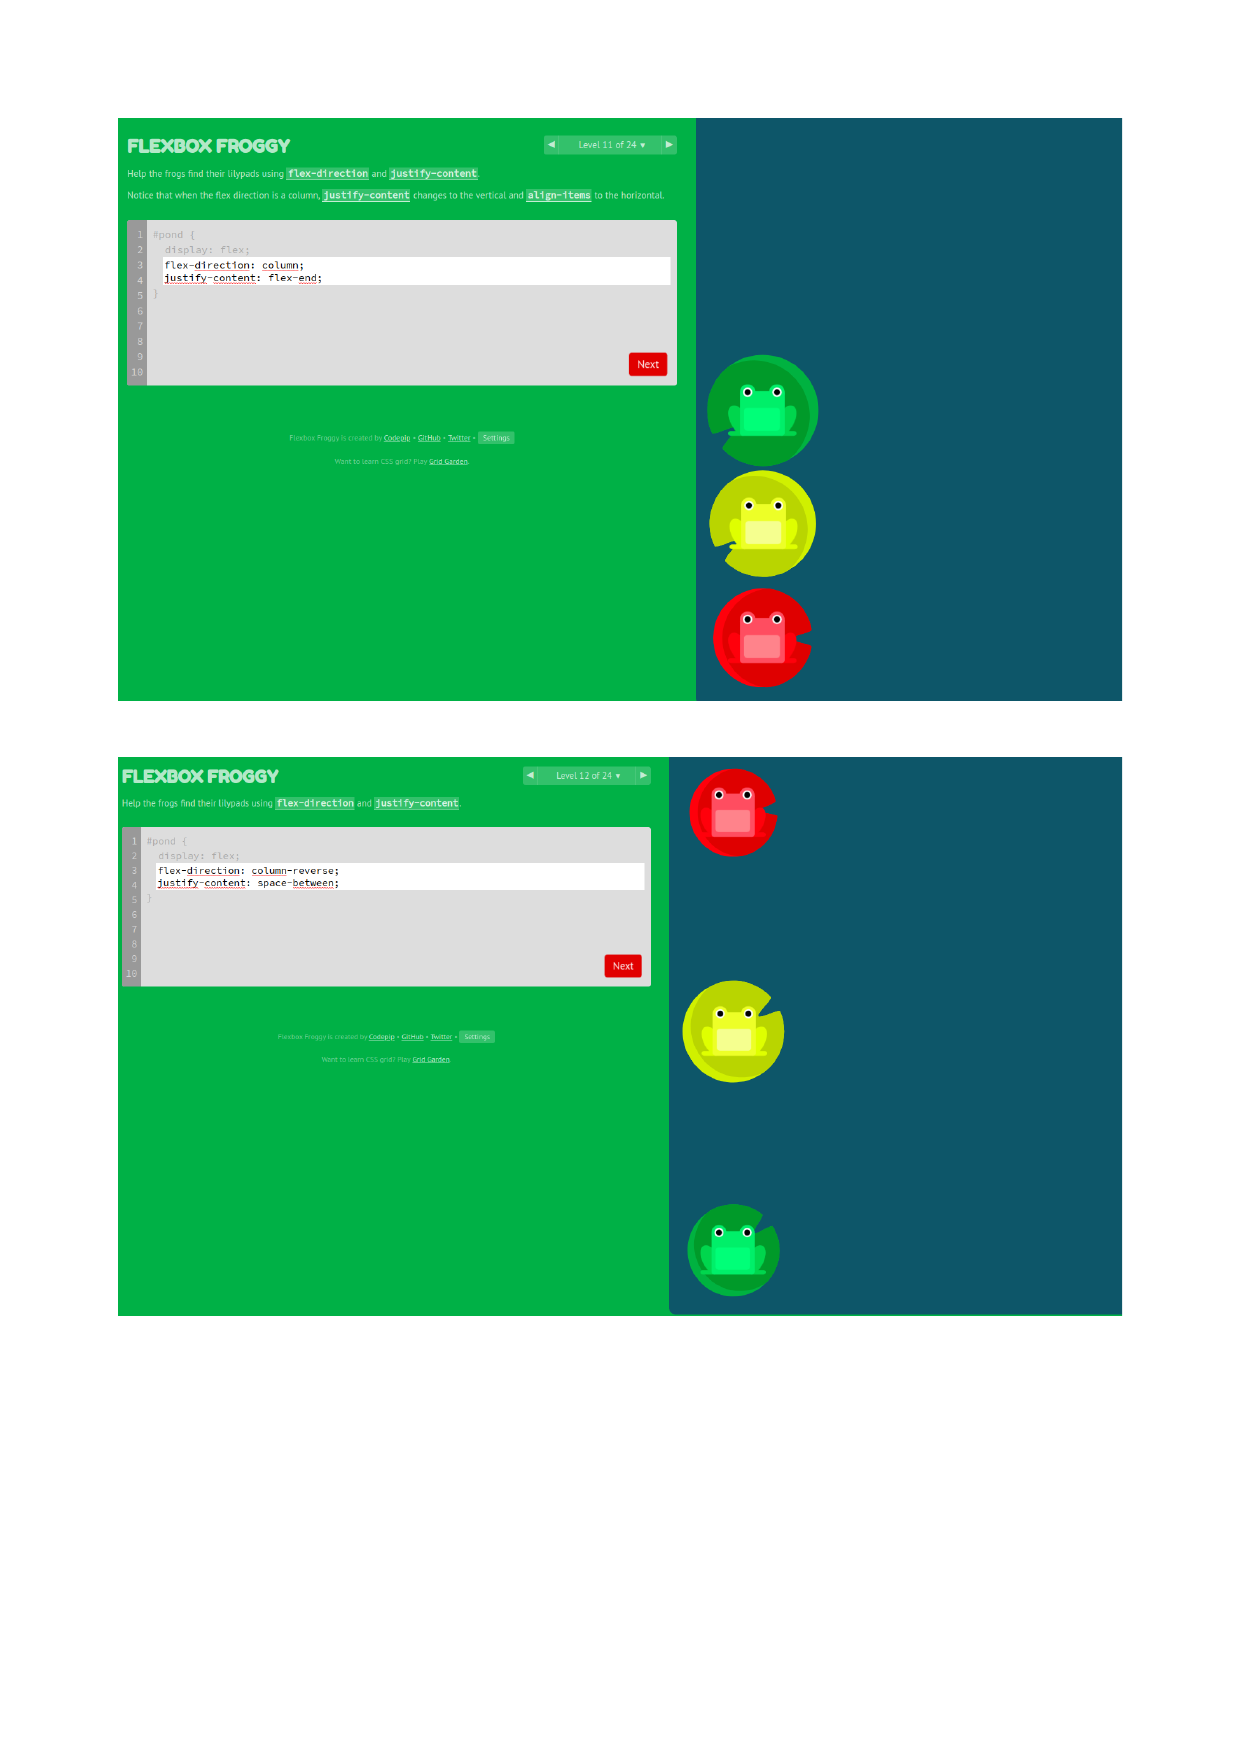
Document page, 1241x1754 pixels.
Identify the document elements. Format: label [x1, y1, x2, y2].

picture [118, 757, 1123, 1316]
picture [118, 118, 1123, 701]
